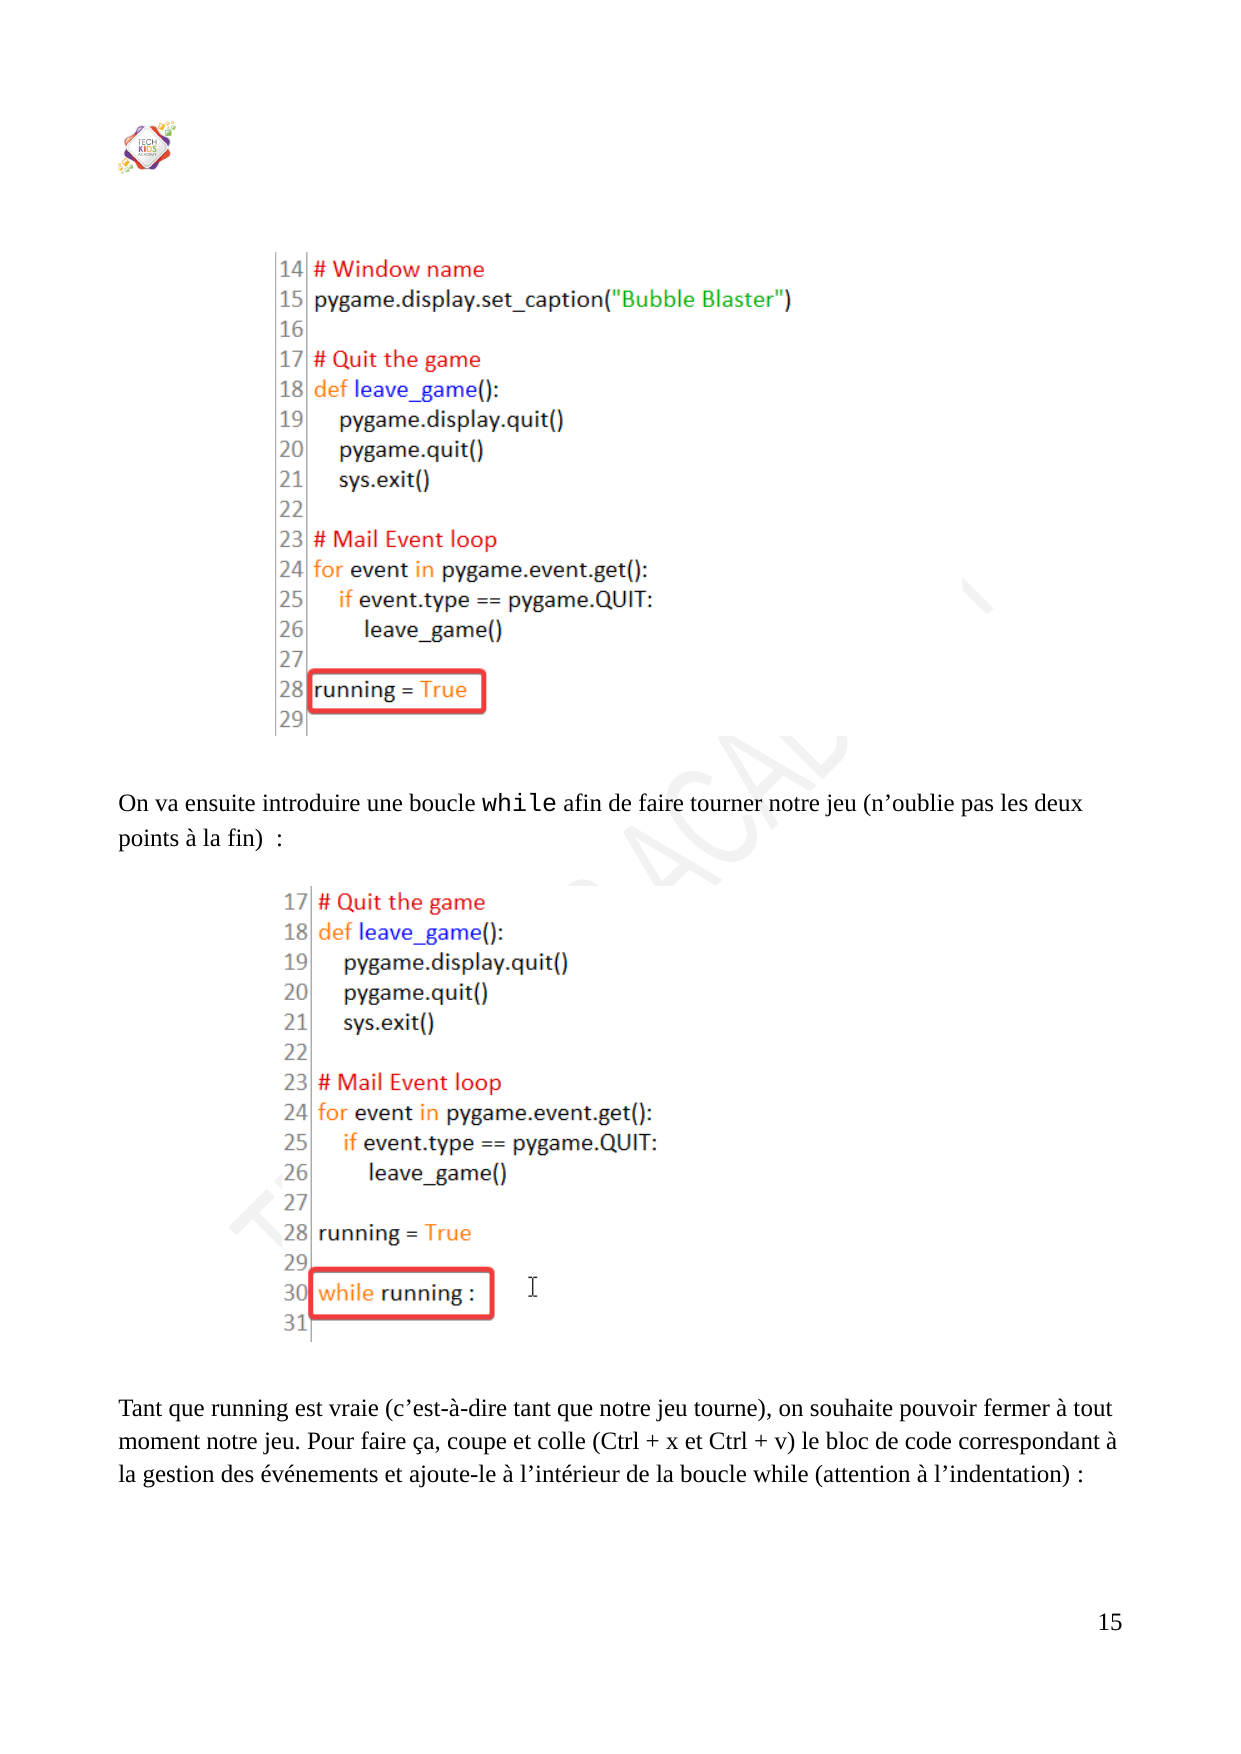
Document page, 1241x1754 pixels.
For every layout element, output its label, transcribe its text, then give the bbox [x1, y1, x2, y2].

picture [275, 252, 963, 736]
text On va ensuite introduire une boucle while afin de faire tourner notre jeu (n’oublie pas les deux points à la fin) : [118, 788, 703, 852]
text On va ensuite introduire une boucle while afin de faire tourner notre jeu (n’oublie pas les deux points à la fin) : [678, 788, 1122, 852]
picture [282, 886, 900, 1342]
text Tant que running est vraie (c’est-à-dire tant que notre jeu tourne), on souhaite pouvoir fermer à tout moment notre jeu. Pour faire ça, coupe et colle (Ctrl + x et Ctrl + v) le bloc de code correspondant à la gestion des événements et ajoute-le à l’intérieur de la boucle while (attention à l’indentation) : [118, 1393, 1122, 1488]
picture [118, 118, 176, 176]
